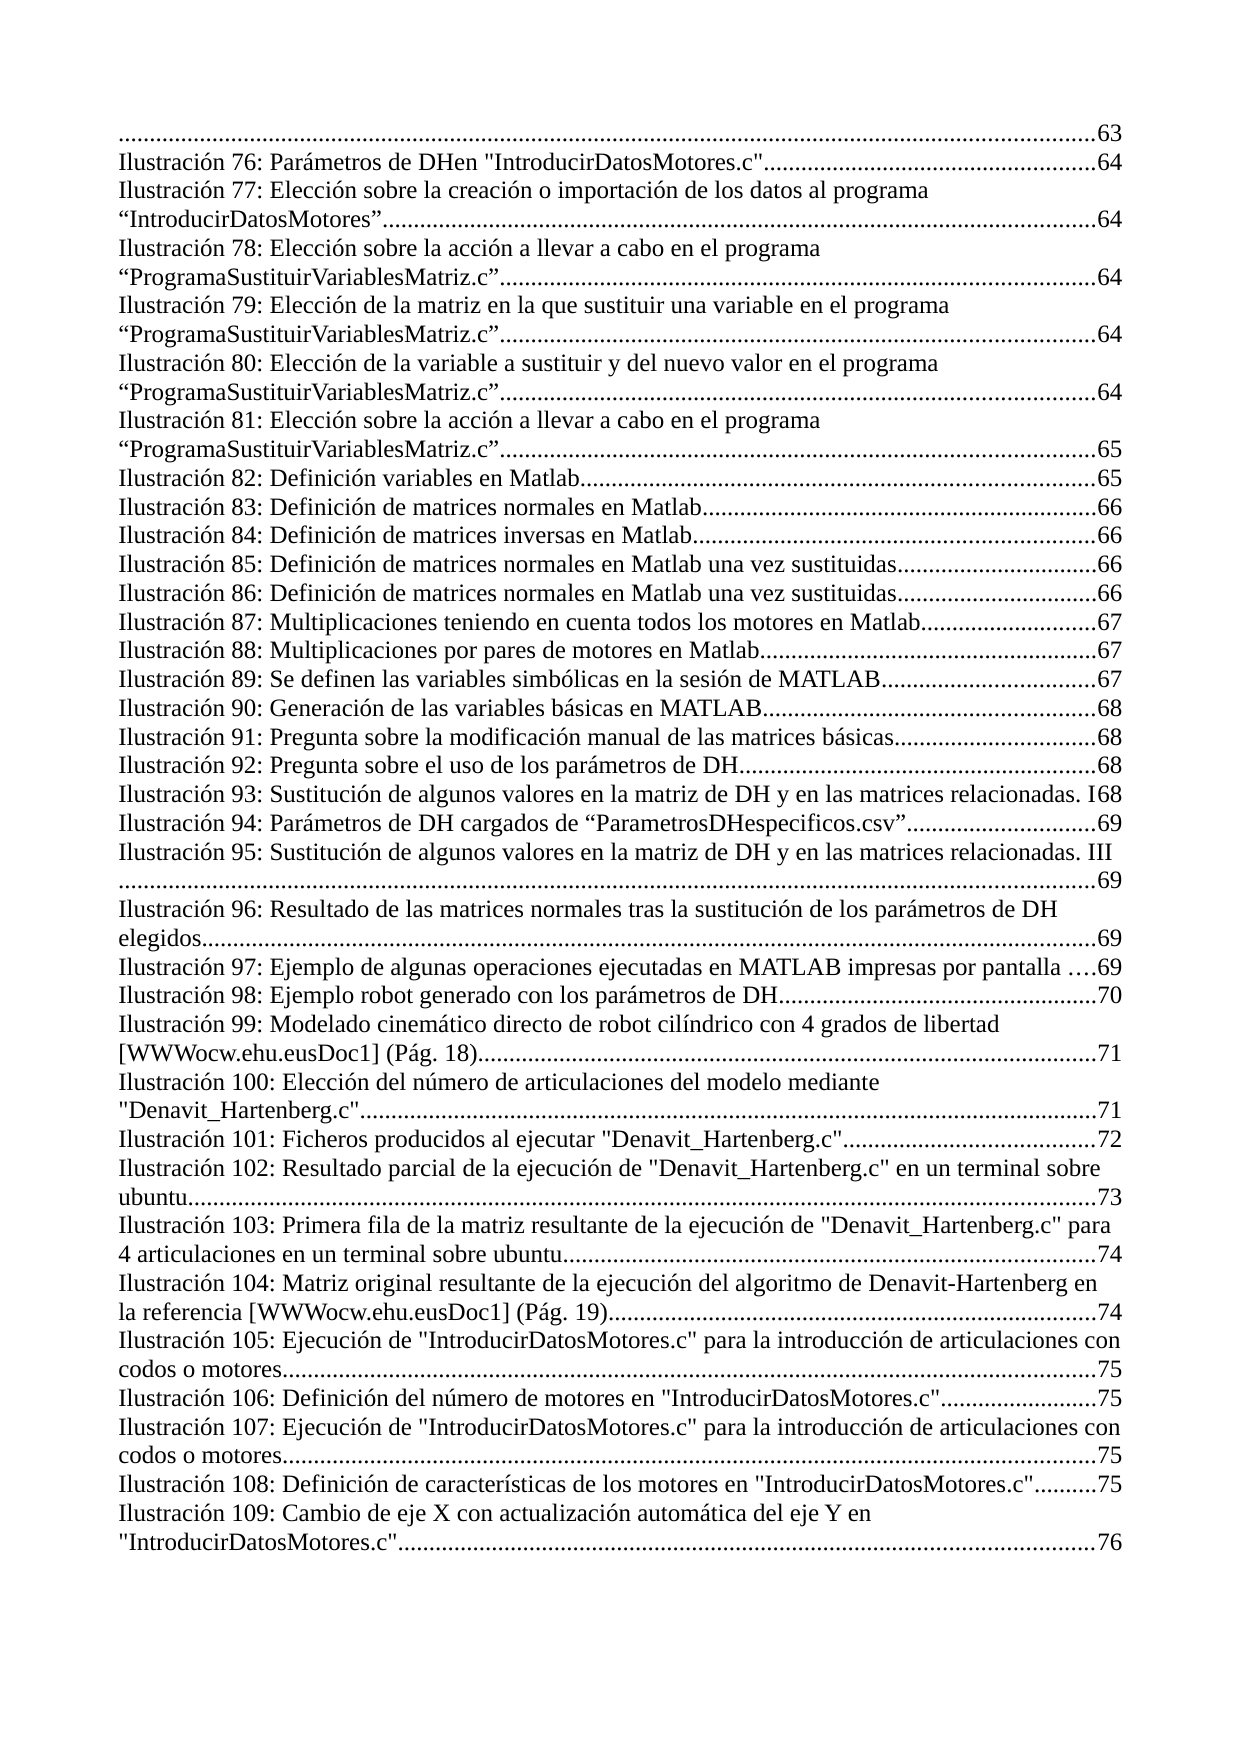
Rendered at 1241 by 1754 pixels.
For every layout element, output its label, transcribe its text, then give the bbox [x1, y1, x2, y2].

text Ilustración 77: Elección sobre la creación o importación de los datos al programa “IntroducirDatosMotores” 64 [118, 176, 1122, 233]
text Ilustración 98: Ejemplo robot generado con los parámetros de DH 70 [118, 981, 1122, 1009]
text Ilustración 91: Pregunta sobre la modificación manual de las matrices básicas 68 [118, 722, 1122, 751]
text Ilustración 102: Resultado parcial de la ejecución de "Denavit_Hartenberg.c" en un terminal sobre ubuntu 73 [118, 1153, 1122, 1211]
text Ilustración 94: Parámetros de DH cargados de “ParametrosDHespecificos.csv” 69 [118, 808, 1122, 837]
text Ilustración 79: Elección de la matriz en la que sustituir una variable en el programa “ProgramaSustituirVariablesMatriz.c” 64 [118, 291, 1122, 348]
text Ilustración 75: Forzar cambios en los ejes de coordenadas en el programa “IntroducirDatosMotores” 63 [118, 118, 1122, 147]
text Ilustración 90: Generación de las variables básicas en MATLAB 68 [118, 693, 1122, 722]
text Ilustración 97: Ejemplo de algunas operaciones ejecutadas en MATLAB impresas por pantalla 69 [118, 952, 1122, 981]
text Ilustración 85: Definición de matrices normales en Matlab una vez sustituidas 66 [118, 549, 1122, 578]
text Ilustración 109: Cambio de eje X con actualización automática del eje Y en "IntroducirDatosMotores.c" 76 [118, 1498, 1122, 1556]
text Ilustración 88: Multiplicaciones por pares de motores en Matlab 67 [118, 636, 1122, 664]
text Ilustración 81: Elección sobre la acción a llevar a cabo en el programa “ProgramaSustituirVariablesMatriz.c” 65 [118, 406, 1122, 463]
text Ilustración 80: Elección de la variable a sustituir y del nuevo valor en el programa “ProgramaSustituirVariablesMatriz.c” 64 [118, 348, 1122, 406]
text Ilustración 87: Multiplicaciones teniendo en cuenta todos los motores en Matlab 67 [118, 607, 1122, 636]
text Ilustración 100: Elección del número de articulaciones del modelo mediante "Denavit_Hartenberg.c" 71 [118, 1067, 1122, 1124]
text Ilustración 86: Definición de matrices normales en Matlab una vez sustituidas 66 [118, 578, 1122, 607]
text Ilustración 78: Elección sobre la acción a llevar a cabo en el programa “ProgramaSustituirVariablesMatriz.c” 64 [118, 233, 1122, 291]
text Ilustración 106: Definición del número de motores en "IntroducirDatosMotores.c" 75 [118, 1383, 1122, 1412]
text Ilustración 108: Definición de características de los motores en "IntroducirDatosMotores.c" 75 [118, 1469, 1122, 1498]
text Ilustración 83: Definición de matrices normales en Matlab 66 [118, 492, 1122, 521]
text Ilustración 105: Ejecución de "IntroducirDatosMotores.c" para la introducción de articulaciones con codos o motores 75 [118, 1326, 1122, 1383]
text Ilustración 82: Definición variables en Matlab 65 [118, 463, 1122, 492]
text Ilustración 84: Definición de matrices inversas en Matlab 66 [118, 521, 1122, 549]
text Ilustración 96: Resultado de las matrices normales tras la sustitución de los parámetros de DH elegidos. 69 [118, 894, 1122, 952]
text Ilustración 103: Primera fila de la matriz resultante de la ejecución de "Denavit_Hartenberg.c" para 4 articulaciones en un terminal sobre ubuntu 74 [118, 1211, 1122, 1268]
text Ilustración 107: Ejecución de "IntroducirDatosMotores.c" para la introducción de articulaciones con codos o motores 75 [118, 1412, 1122, 1469]
text Ilustración 93: Sustitución de algunos valores en la matriz de DH y en las matrices relacionadas. I 68 [118, 779, 1122, 808]
text Ilustración 95: Sustitución de algunos valores en la matriz de DH y en las matrices relacionadas. III 69 [118, 837, 1122, 894]
text Ilustración 101: Ficheros producidos al ejecutar "Denavit_Hartenberg.c" 72 [118, 1124, 1122, 1153]
text Ilustración 92: Pregunta sobre el uso de los parámetros de DH 68 [118, 751, 1122, 779]
text Ilustración 99: Modelado cinemático directo de robot cilíndrico con 4 grados de libertad [WWWocw.ehu.eusDoc1] (Pág. 18) 71 [118, 1009, 1122, 1067]
text Ilustración 89: Se definen las variables simbólicas en la sesión de MATLAB 67 [118, 664, 1122, 693]
text Ilustración 104: Matriz original resultante de la ejecución del algoritmo de Denavit-Hartenberg en la referencia [WWWocw.ehu.eusDoc1] (Pág. 19) 74 [118, 1268, 1122, 1326]
text Ilustración 76: Parámetros de DHen "IntroducirDatosMotores.c" 64 [118, 147, 1122, 176]
